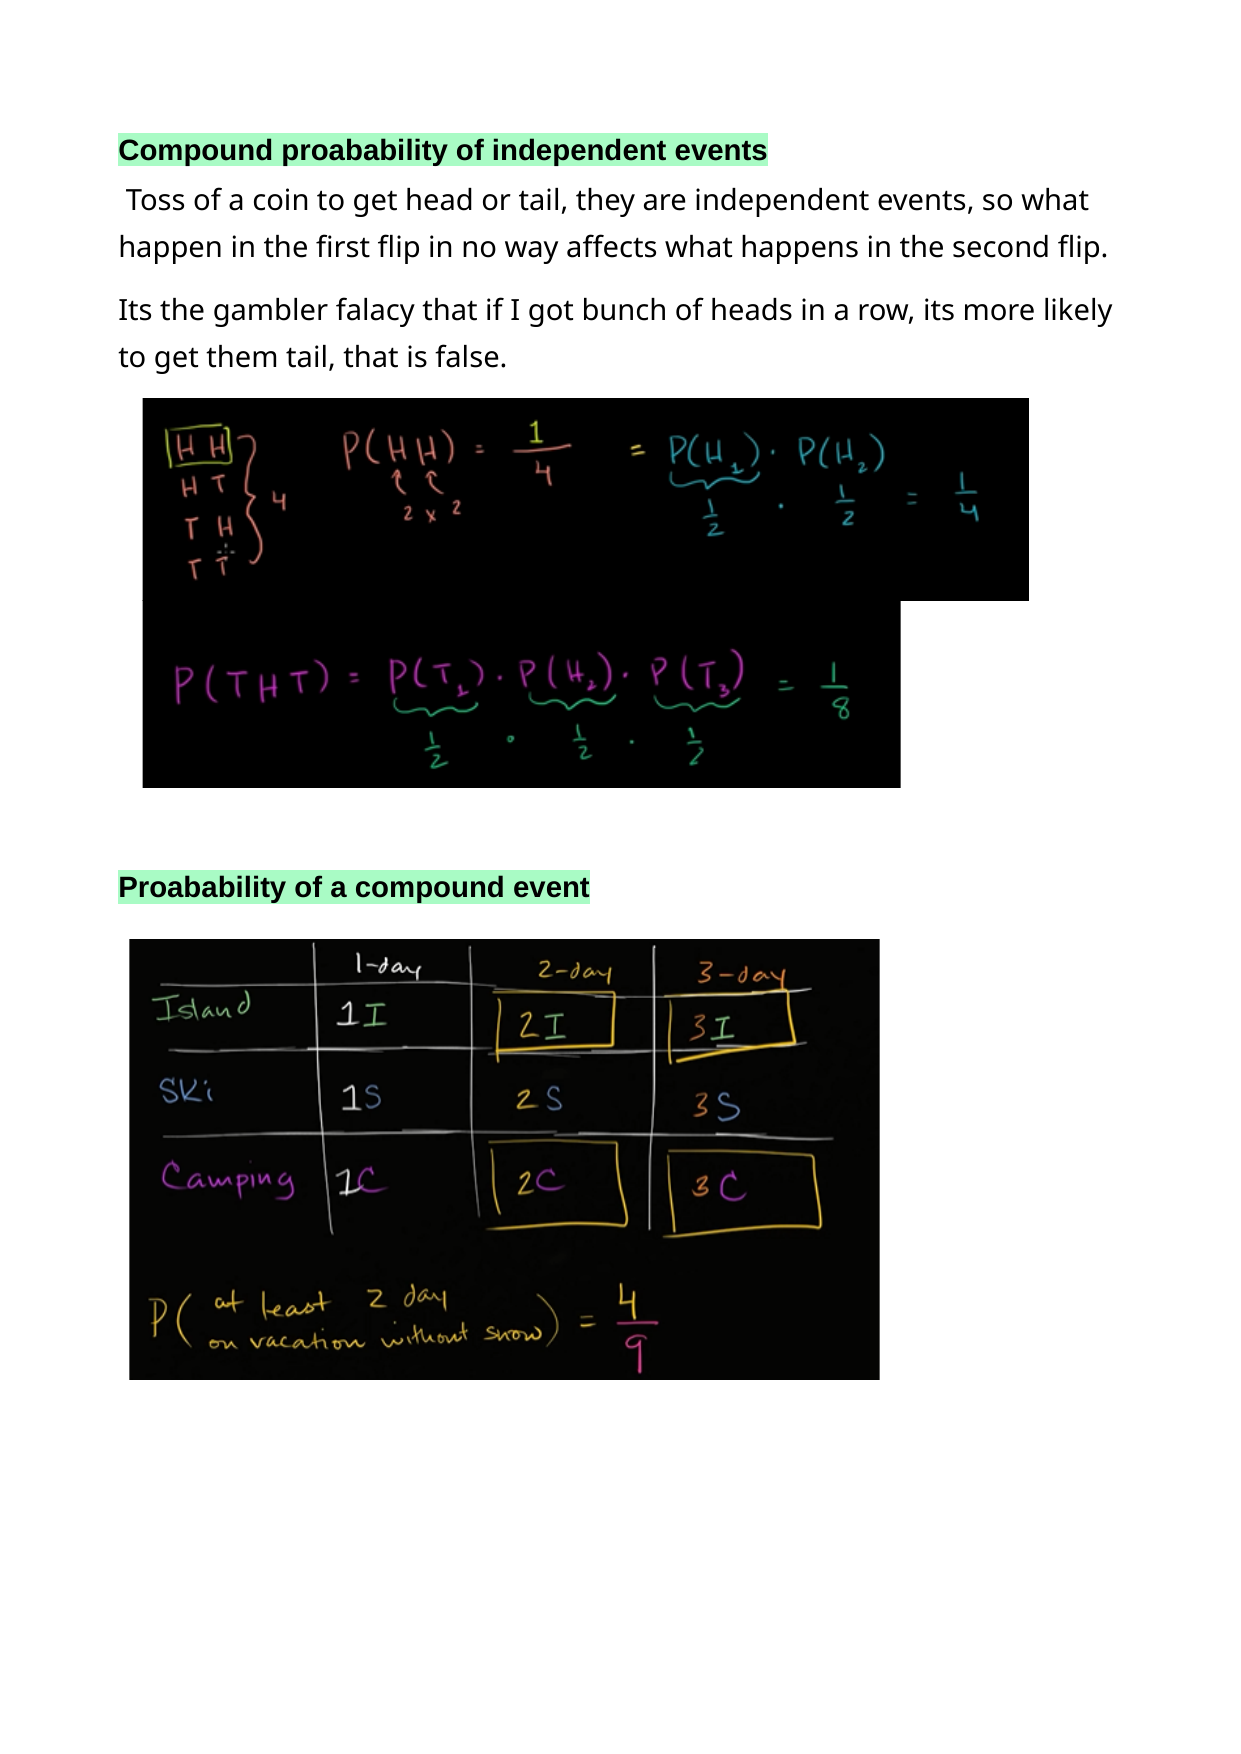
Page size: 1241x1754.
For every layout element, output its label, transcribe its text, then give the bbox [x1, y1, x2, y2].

picture [142, 398, 1029, 788]
text Its the gambler falacy that if I got bunch of heads in a row, its more likely to get them tail, that is false. [118, 289, 1122, 376]
subtitle Compound proabability of independent events [768, 133, 1122, 166]
subtitle Proabability of a compound event [590, 870, 1122, 904]
text Toss of a coin to get head or tail, they are independent events, so what happen in the first flip in no way affects what happens in the second flip. [118, 179, 1122, 266]
picture [129, 939, 880, 1380]
